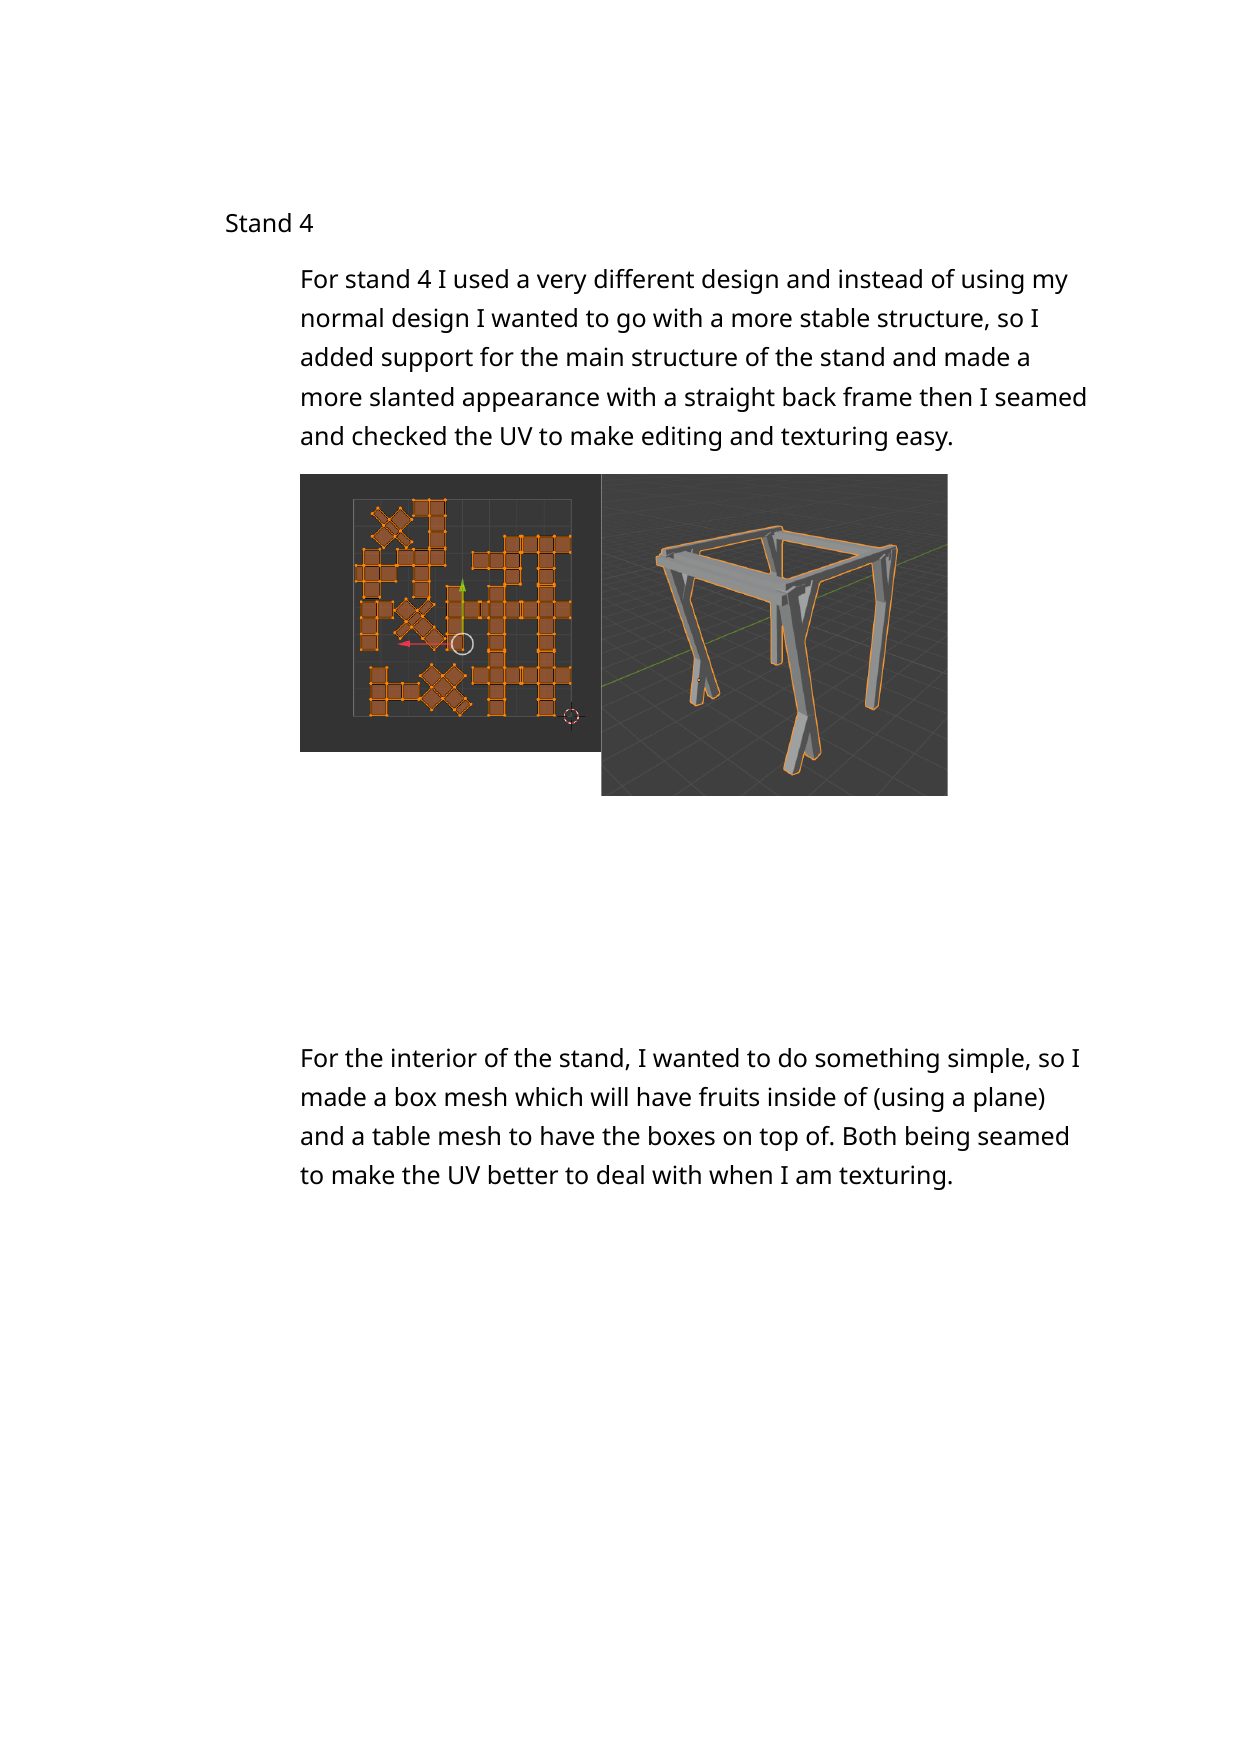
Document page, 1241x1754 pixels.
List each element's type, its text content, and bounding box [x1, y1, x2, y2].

text For the interior of the stand, I wanted to do something simple, so I made a box mesh which will have fruits inside of (using a plane) and a table mesh to have the boxes on top of. Both being seamed to make the UV better to deal with when I am texturing. [300, 1041, 1090, 1192]
text For stand 4 I used a very different design and instead of using my normal design I wanted to go with a more stable structure, so I added support for the main structure of the stand and made a more slanted appearance with a straight back frame then I seamed and checked the UV to make editing and texturing easy. [300, 262, 1090, 452]
text Stand 4 [150, 206, 1090, 240]
